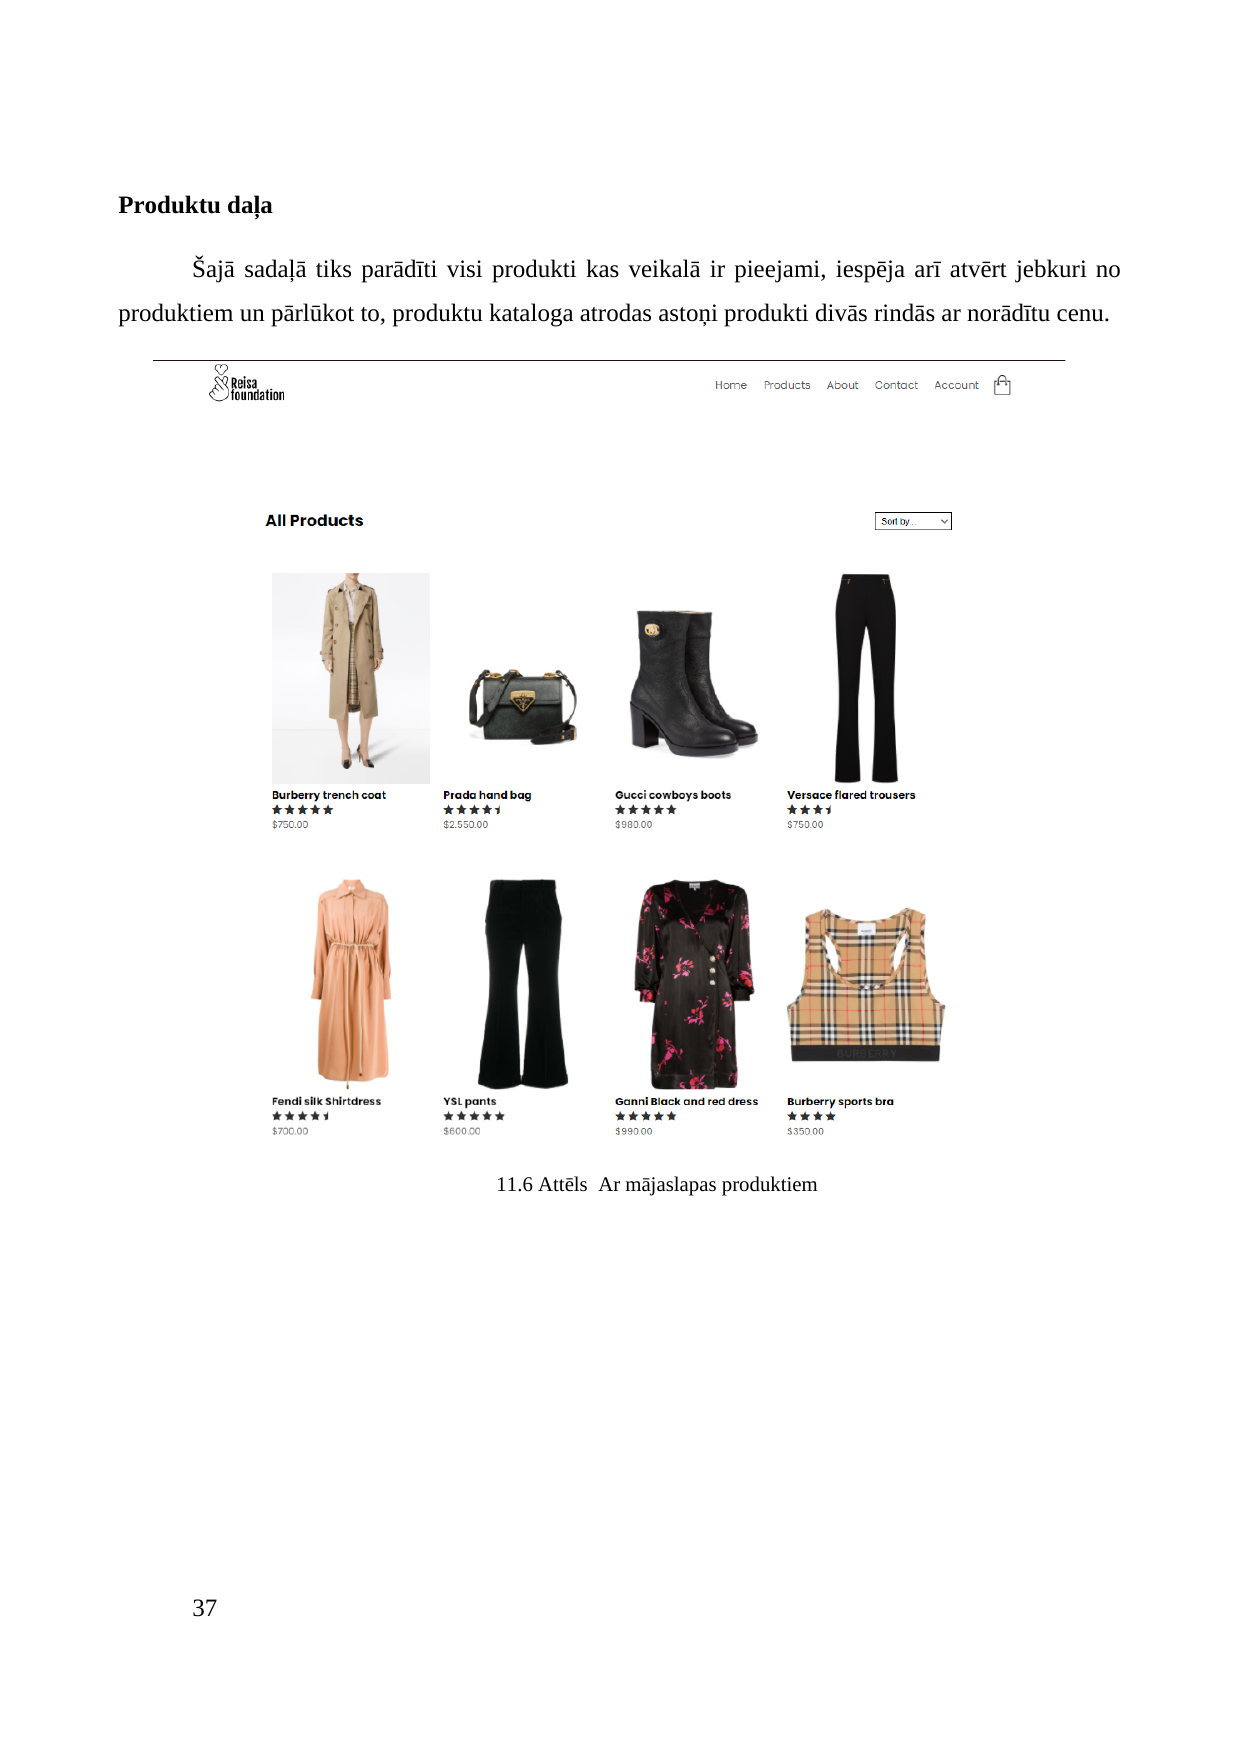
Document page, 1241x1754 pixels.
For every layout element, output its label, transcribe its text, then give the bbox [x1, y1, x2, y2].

text 11.6 Attēls Ar mājaslapas produktiem [118, 362, 1122, 1196]
text Šajā sadaļā tiks parādīti visi produkti kas veikalā ir pieejami, iespēja arī atvērt jebkuri no produktiem un pārlūkot to, produktu kataloga atrodas astoņi produkti divās rindās ar norādītu cenu. [118, 254, 1122, 326]
text Produktu daļa [118, 191, 1122, 219]
picture [153, 360, 1066, 1160]
